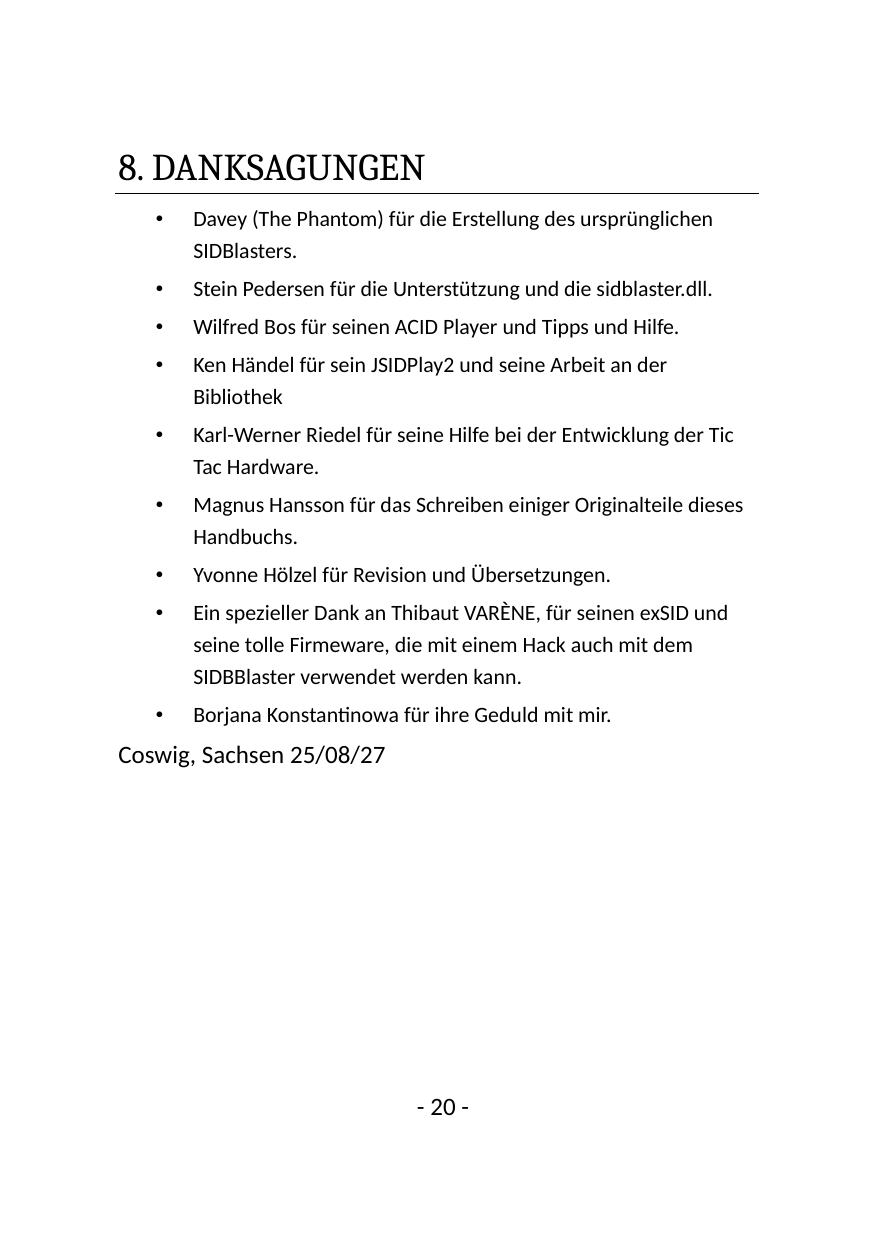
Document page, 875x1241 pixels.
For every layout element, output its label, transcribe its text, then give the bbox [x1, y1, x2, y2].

list Karl-Werner Riedel für seine Hilfe bei der Entwicklung der Tic Tac Hardware. [156, 421, 756, 480]
list Ken Händel für sein JSIDPlay2 und seine Arbeit an der Bibliothek [156, 351, 756, 410]
list Magnus Hansson für das Schreiben einiger Originalteile dieses Handbuchs. [156, 491, 756, 550]
list Yvonne Hölzel für Revision und Übersetzungen. [156, 561, 756, 588]
list Davey (The Phantom) für die Erstellung des ursprünglichen SIDBlasters. [156, 206, 756, 264]
list Borjana Konstantinowa für ihre Geduld mit mir. [156, 701, 756, 727]
list Stein Pedersen für die Unterstützung und die sidblaster.dll. [156, 276, 756, 302]
list Ein spezieller Dank an Thibaut VARÈNE, für seinen exSID und seine tolle Firmeware, die mit einem Hack auch mit dem SIDBBlaster verwendet werden kann. [156, 599, 756, 689]
text Coswig, Sachsen 25/08/27 [118, 739, 756, 769]
subtitle Danksagungen [115, 143, 759, 193]
list Wilfred Bos für seinen ACID Player und Tipps und Hilfe. [156, 313, 756, 340]
